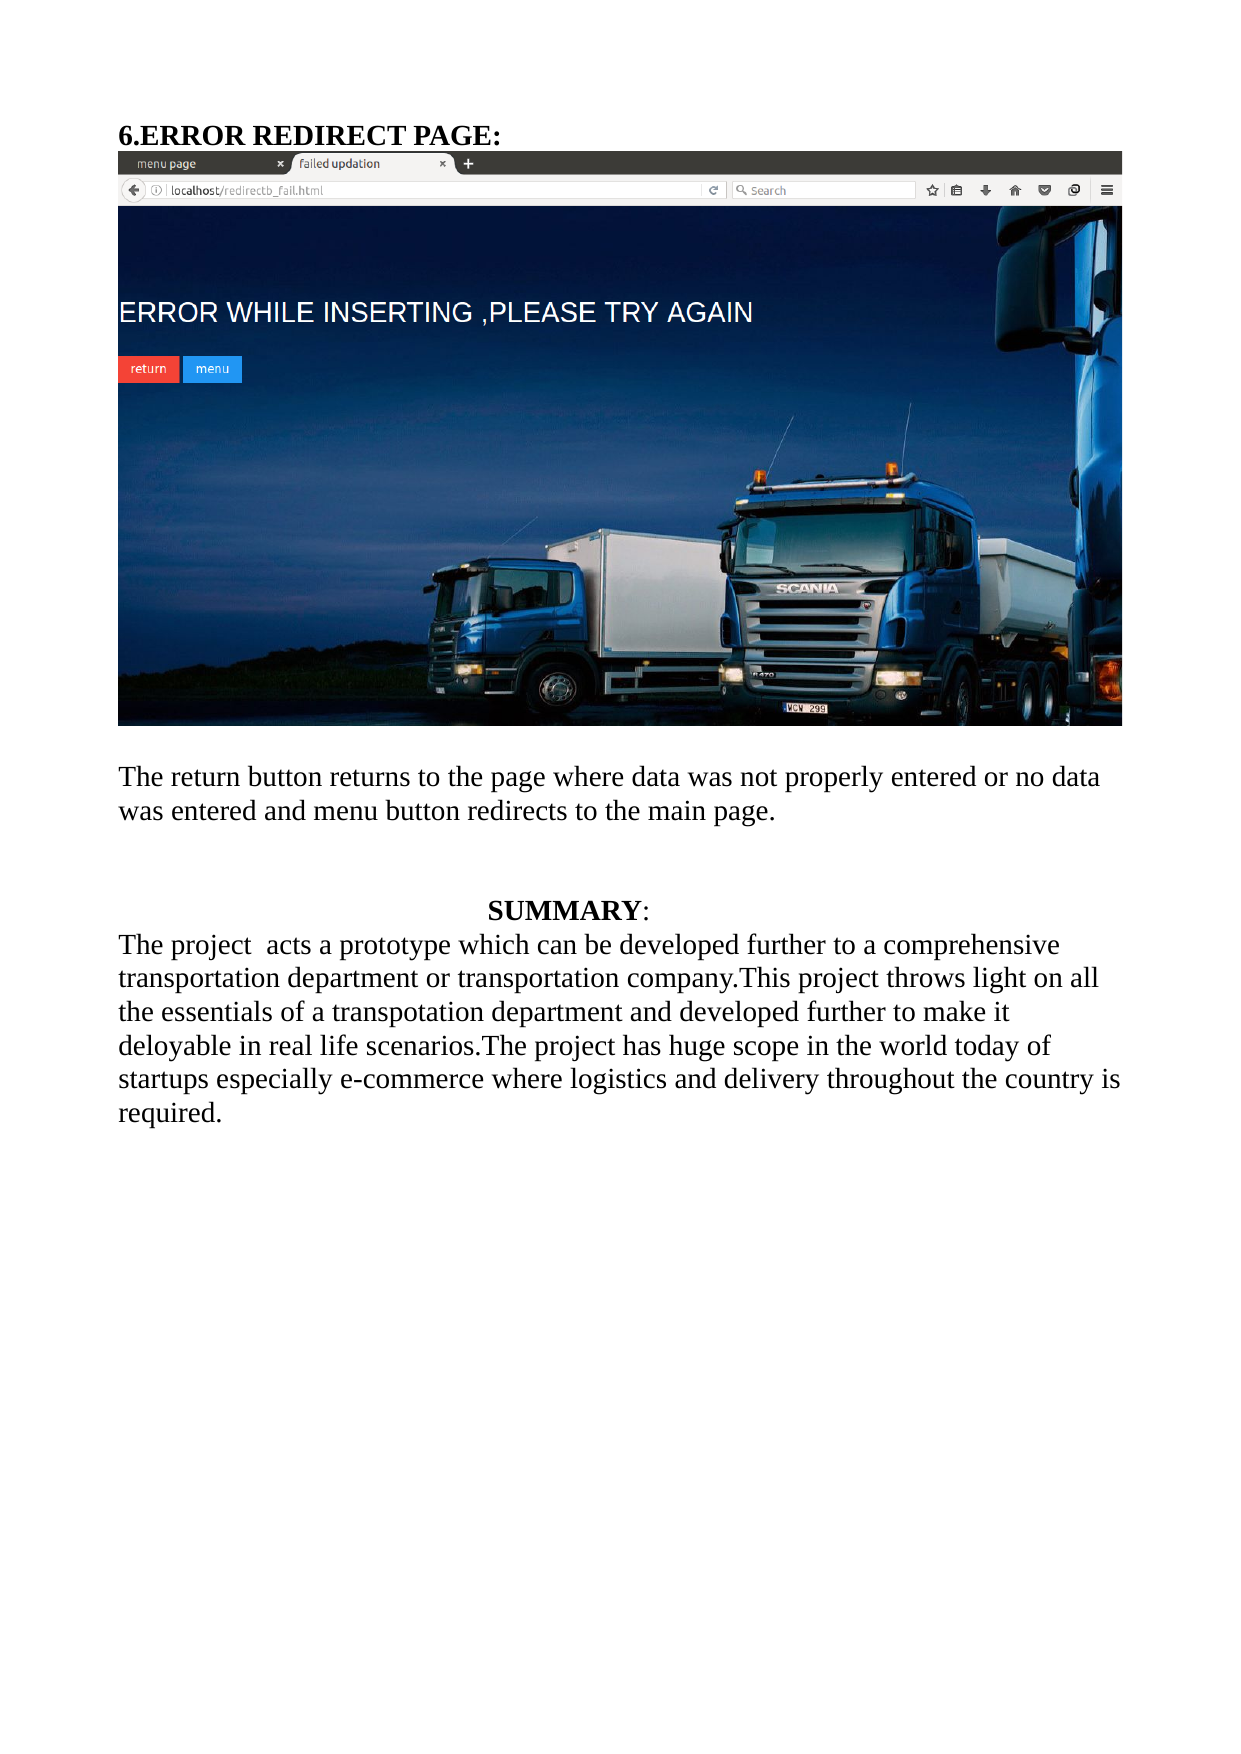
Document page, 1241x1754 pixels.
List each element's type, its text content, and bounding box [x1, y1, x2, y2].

text SUMMARY: [118, 893, 1122, 927]
text The project acts a prototype which can be developed further to a comprehensive transportation department or transportation company.This project throws light on all the essentials of a transpotation department and developed further to make it deloyable in real life scenarios.The project has huge scope in the world today of startups especially e-commerce where logistics and delivery throughout the country is required. [118, 927, 1122, 1128]
picture [118, 151, 1123, 726]
text 6.ERROR REDIRECT PAGE: [118, 118, 1122, 151]
text The return button returns to the page where data was not properly entered or no data was entered and menu button redirects to the main page. [118, 759, 1122, 826]
